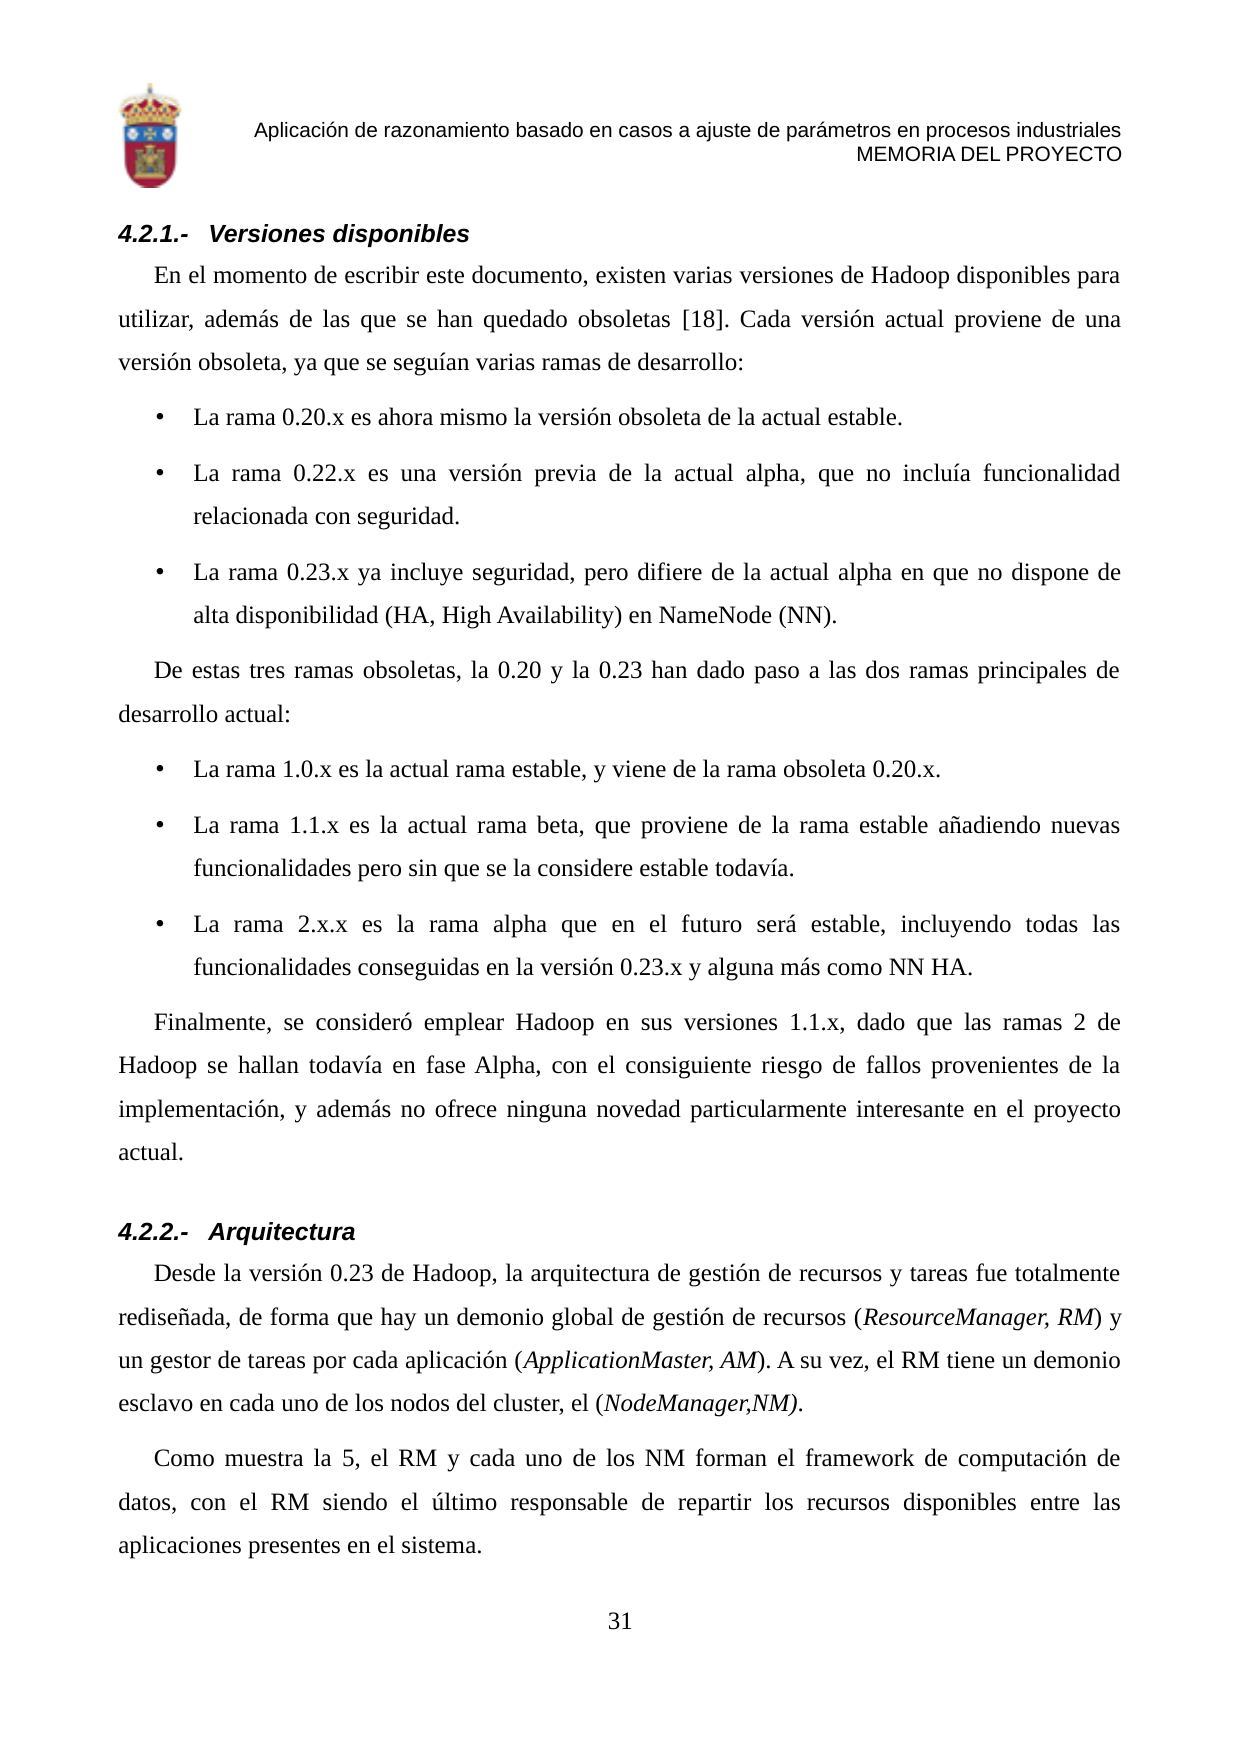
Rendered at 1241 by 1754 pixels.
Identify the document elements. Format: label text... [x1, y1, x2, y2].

subtitle Versiones disponibles [118, 219, 1122, 248]
list La rama 2.x.x es la rama alpha que en el futuro será estable, incluyendo todas las funcionalidades conseguidas en la versión 0.23.x y alguna más como NN HA. [156, 909, 1122, 981]
list La rama 0.22.x es una versión previa de la actual alpha, que no incluía funcionalidad relacionada con seguridad. [156, 458, 1122, 530]
text De estas tres ramas obsoletas, la 0.20 y la 0.23 han dado paso a las dos ramas principales de desarrollo actual: [118, 656, 1122, 727]
list La rama 1.0.x es la actual rama estable, y viene de la rama obsoleta 0.20.x. [156, 754, 1122, 783]
text En el momento de escribir este documento, existen varias versiones de Hadoop disponibles para utilizar, además de las que se han quedado obsoletas [18]. Cada versión actual proviene de una versión obsoleta, ya que se seguían varias ramas de desarrollo: [118, 261, 1122, 376]
list La rama 0.20.x es ahora mismo la versión obsoleta de la actual estable. [156, 402, 1122, 431]
picture [117, 83, 184, 188]
list La rama 0.23.x ya incluye seguridad, pero difiere de la actual alpha en que no dispone de alta disponibilidad (HA, High Availability) en NameNode (NN). [156, 557, 1122, 629]
text Finalmente, se consideró emplear Hadoop en sus versiones 1.1.x, dado que las ramas 2 de Hadoop se hallan todavía en fase Alpha, con el consiguiente riesgo de fallos provenientes de la implementación, y además no ofrece ninguna novedad particularmente interesante en el proyecto actual. [118, 1007, 1122, 1166]
text Como muestra la Ilustración 5, el RM y cada uno de los NM forman el framework de computación de datos, con el RM siendo el último responsable de repartir los recursos disponibles entre las aplicaciones presentes en el sistema. [118, 1443, 1122, 1558]
subtitle Arquitectura [118, 1217, 1122, 1246]
text Desde la versión 0.23 de Hadoop, la arquitectura de gestión de recursos y tareas fue totalmente rediseñada, de forma que hay un demonio global de gestión de recursos (ResourceManager, RM) y un gestor de tareas por cada aplicación (ApplicationMaster, AM). A su vez, el RM tiene un demonio esclavo en cada uno de los nodos del cluster, el (NodeManager,NM). [118, 1258, 1122, 1417]
list La rama 1.1.x es la actual rama beta, que proviene de la rama estable añadiendo nuevas funcionalidades pero sin que se la considere estable todavía. [156, 810, 1122, 882]
